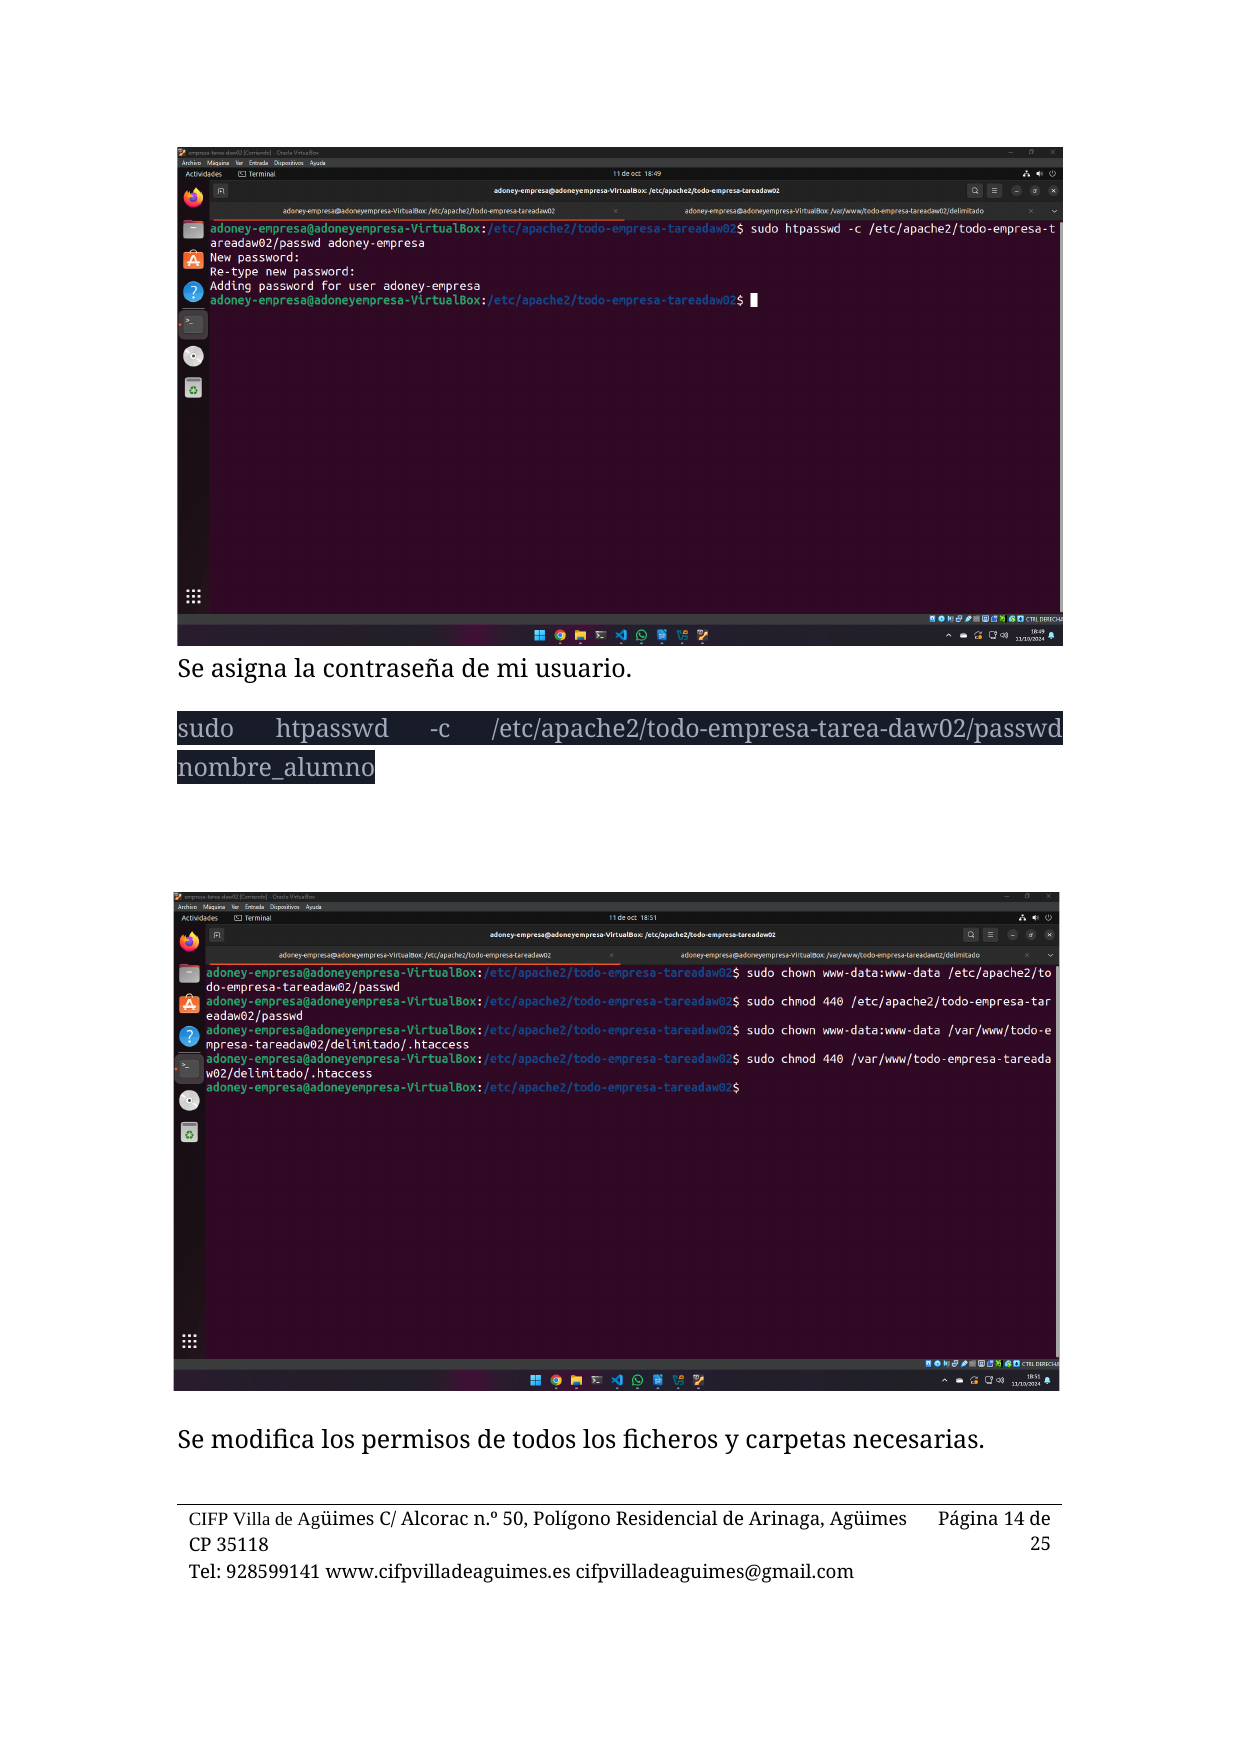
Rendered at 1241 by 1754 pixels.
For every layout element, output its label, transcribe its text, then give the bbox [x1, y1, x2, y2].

text Se asigna la contraseña de mi usuario. [177, 646, 1063, 685]
picture [173, 892, 1060, 1391]
text Se modifica los permisos de todos los ficheros y carpetas necesarias. [177, 870, 1063, 1455]
picture [177, 147, 1063, 646]
text sudo htpasswd -c /etc/apache2/todo-empresa-tarea-daw02/passwd nombre_alumno [177, 711, 1063, 784]
